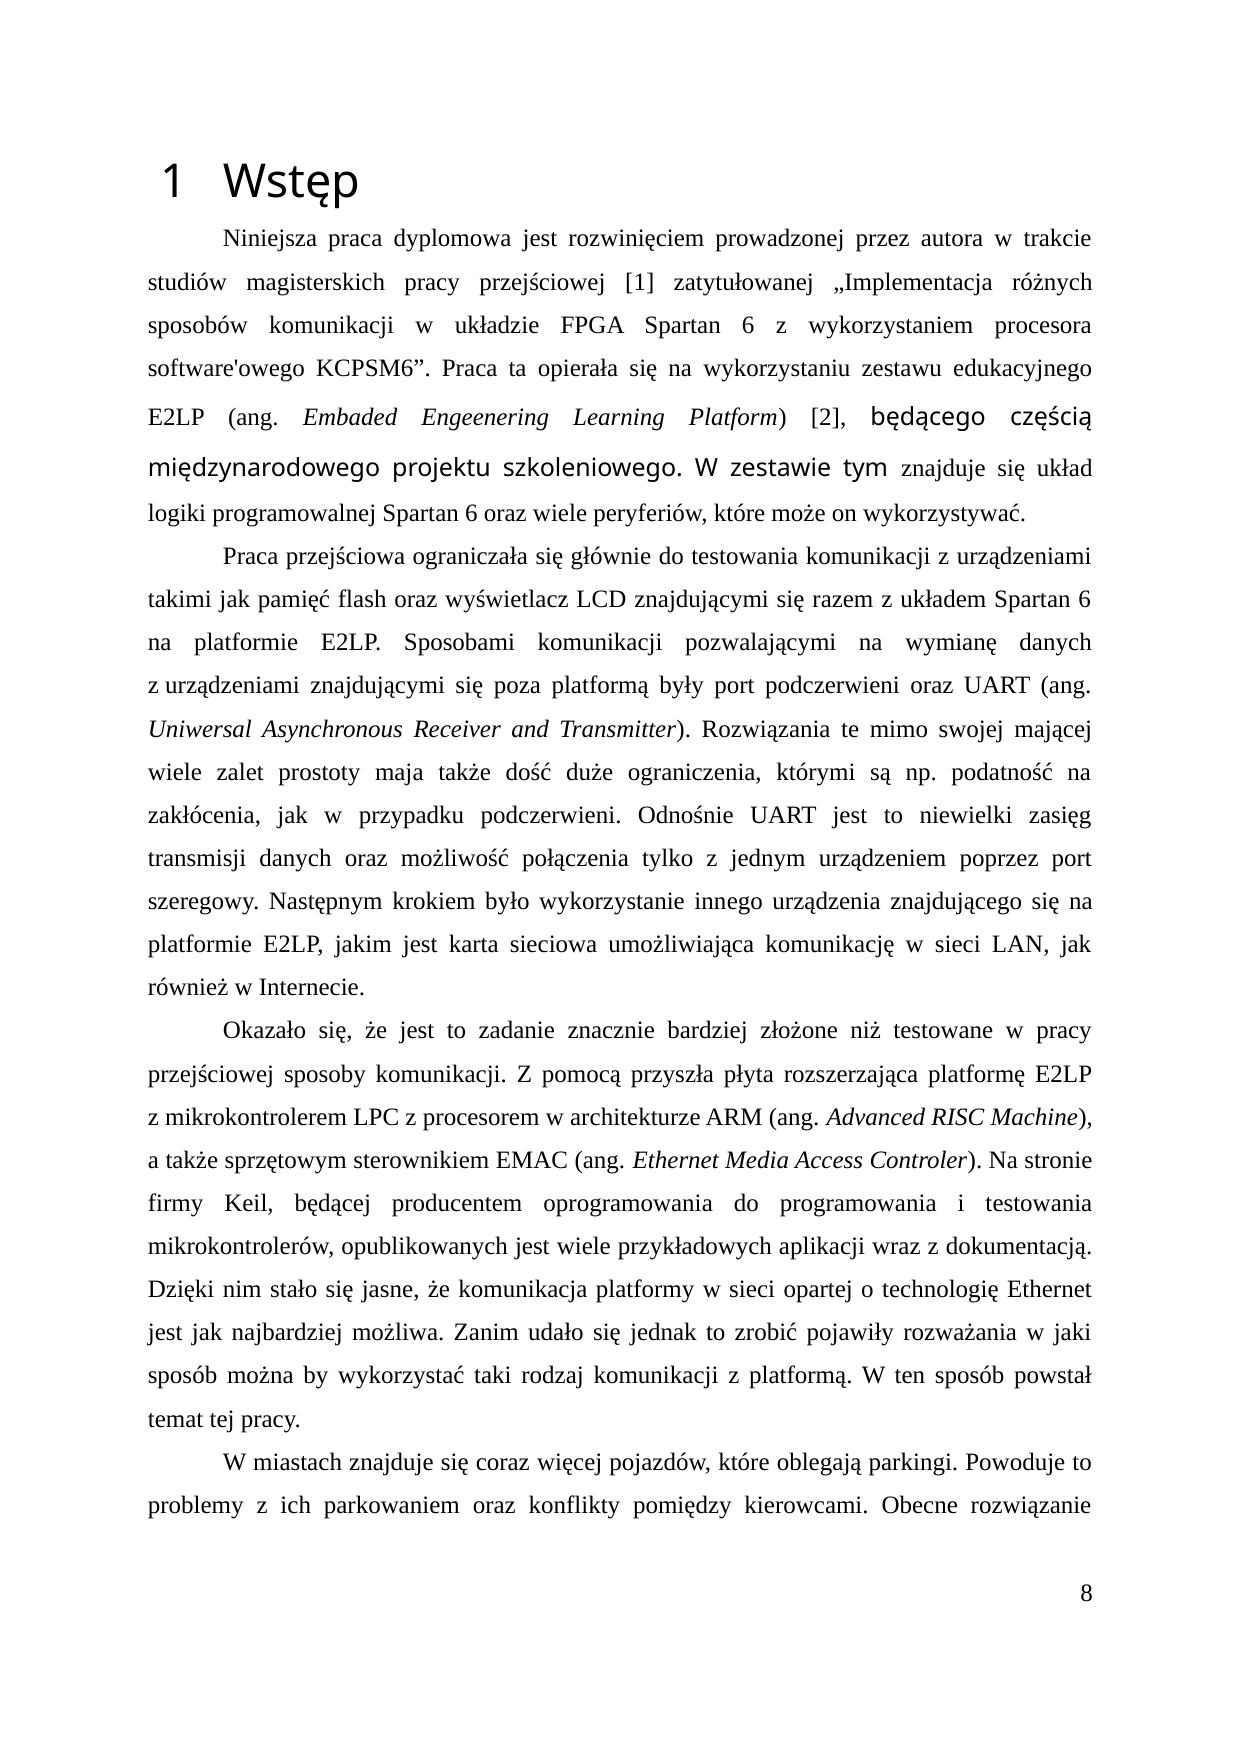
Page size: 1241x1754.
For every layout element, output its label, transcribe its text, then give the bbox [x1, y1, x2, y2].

text Niniejsza praca dyplomowa jest rozwinięciem prowadzonej przez autora w trakcie studiów magisterskich pracy przejściowej [1] zatytułowanej „Implementacja różnych sposobów komunikacji w układzie FPGA Spartan 6 z wykorzystaniem procesora software'owego KCPSM6”. Praca ta opierała się na wykorzystaniu zestawu edukacyjnego E2LP (ang. Embaded Engeenering Learning Platform) [2], będącego częścią międzynarodowego projektu szkoleniowego. W zestawie tym znajduje się układ logiki programowalnej Spartan 6 oraz wiele peryferiów, które może on wykorzystywać. [148, 223, 1093, 527]
text Praca przejściowa ograniczała się głównie do testowania komunikacji z urządzeniami takimi jak pamięć flash oraz wyświetlacz LCD znajdującymi się razem z układem Spartan 6 na platformie E2LP. Sposobami komunikacji pozwalającymi na wymianę danych z urządzeniami znajdującymi się poza platformą były port podczerwieni oraz UART (ang. Uniwersal Asynchronous Receiver and Transmitter). Rozwiązania te mimo swojej mającej wiele zalet prostoty maja także dość duże ograniczenia, którymi są np. podatność na zakłócenia, jak w przypadku podczerwieni. Odnośnie UART jest to niewielki zasięg transmisji danych oraz możliwość połączenia tylko z jednym urządzeniem poprzez port szeregowy. Następnym krokiem było wykorzystanie innego urządzenia znajdującego się na platformie E2LP, jakim jest karta sieciowa umożliwiająca komunikację w sieci LAN, jak również w Internecie. [148, 541, 1093, 1001]
text W miastach znajduje się coraz więcej pojazdów, które oblegają parkingi. Powoduje to problemy z ich parkowaniem oraz konflikty pomiędzy kierowcami. Obecne rozwiązanie [148, 1447, 1093, 1519]
subtitle Wstęp [148, 148, 1093, 211]
text Okazało się, że jest to zadanie znacznie bardziej złożone niż testowane w pracy przejściowej sposoby komunikacji. Z pomocą przyszła płyta rozszerzająca platformę E2LP z mikrokontrolerem LPC z procesorem w architekturze ARM (ang. Advanced RISC Machine), a także sprzętowym sterownikiem EMAC (ang. Ethernet Media Access Controler). Na stronie firmy Keil, będącej producentem oprogramowania do programowania i testowania mikrokontrolerów, opublikowanych jest wiele przykładowych aplikacji wraz z dokumentacją. Dzięki nim stało się jasne, że komunikacja platformy w sieci opartej o technologię Ethernet jest jak najbardziej możliwa. Zanim udało się jednak to zrobić pojawiły rozważania w jaki sposób można by wykorzystać taki rodzaj komunikacji z platformą. W ten sposób powstał temat tej pracy. [148, 1016, 1093, 1432]
